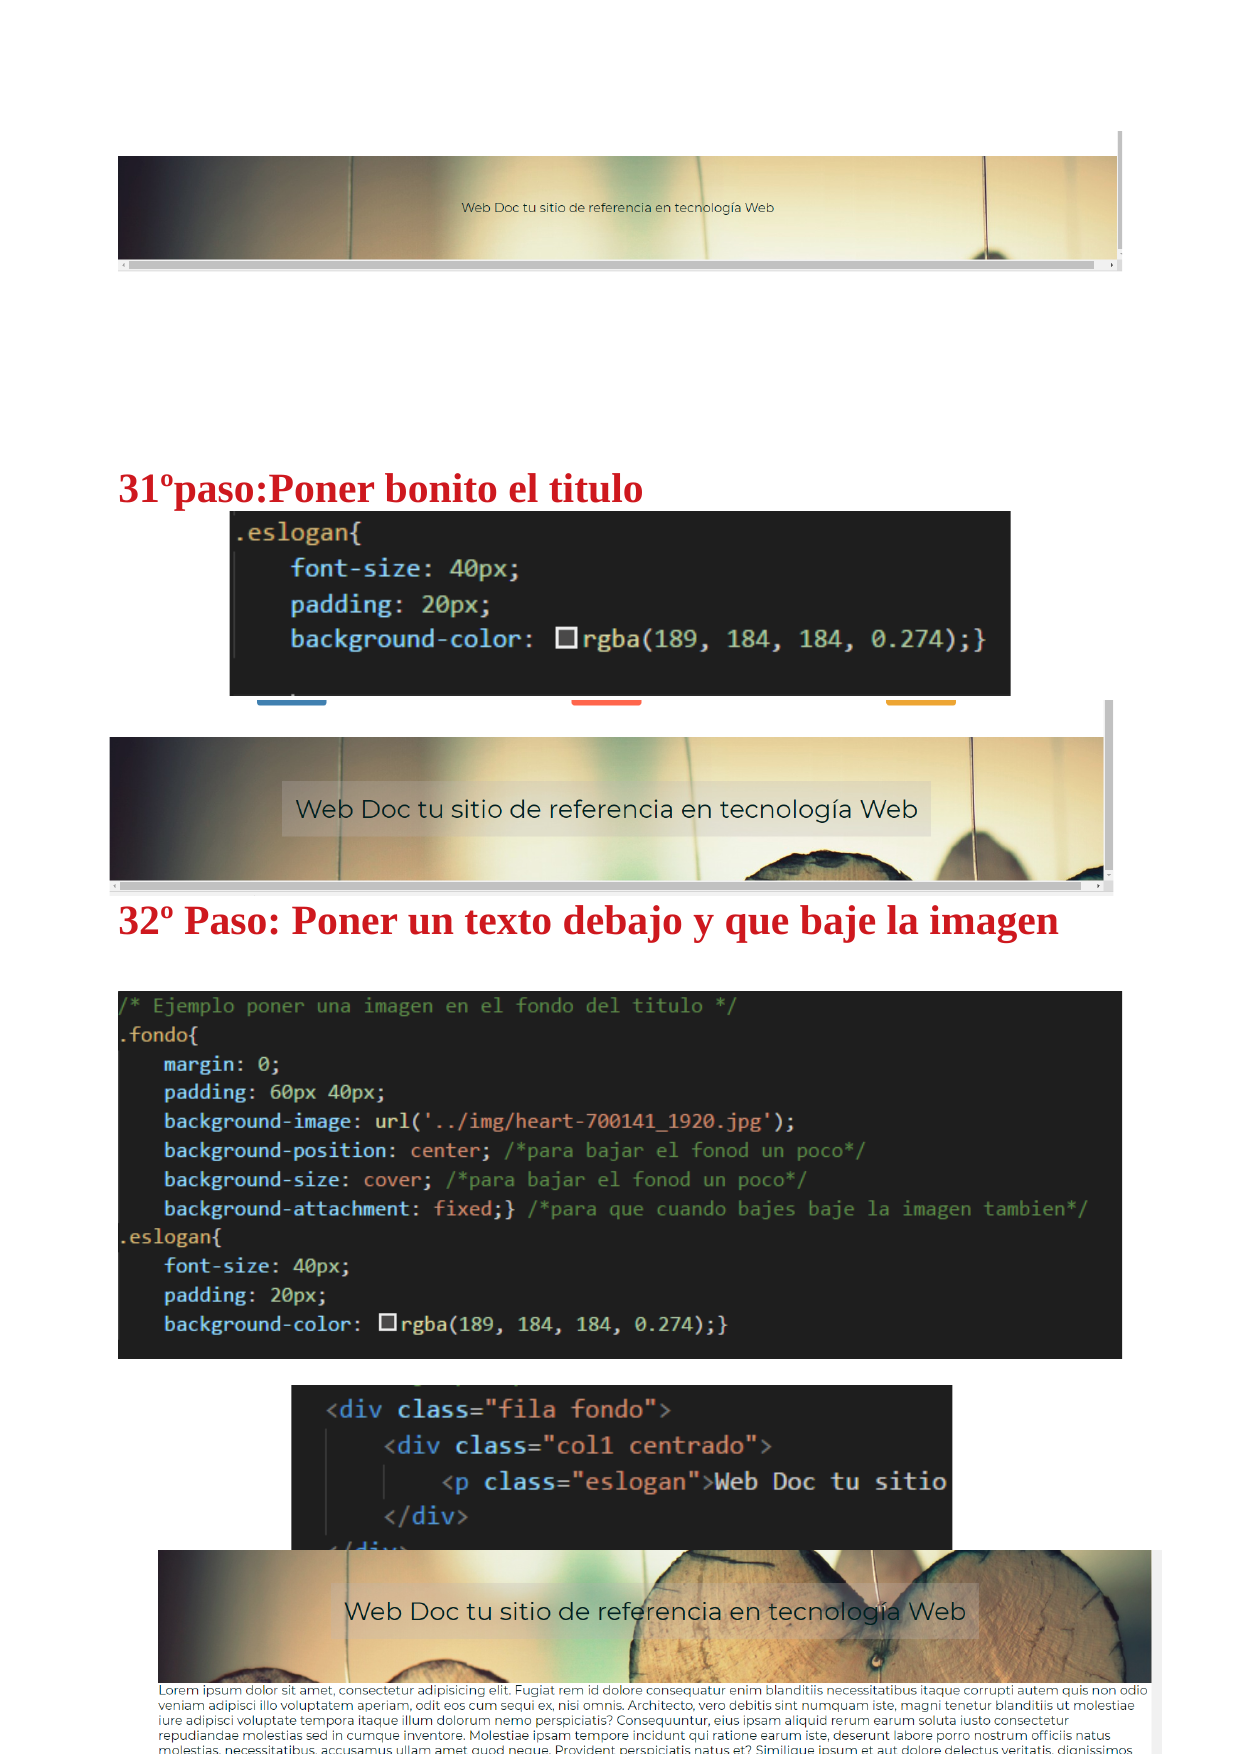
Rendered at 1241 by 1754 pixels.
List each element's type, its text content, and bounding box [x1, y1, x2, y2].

picture [109, 700, 1114, 896]
picture [229, 511, 1011, 696]
text 31ºpaso:Poner bonito el titulo [118, 463, 1122, 511]
picture [158, 1385, 1162, 1754]
picture [118, 131, 1123, 272]
picture [118, 991, 1123, 1359]
text 32º Paso: Poner un texto debajo y que baje la imagen [118, 511, 1122, 944]
